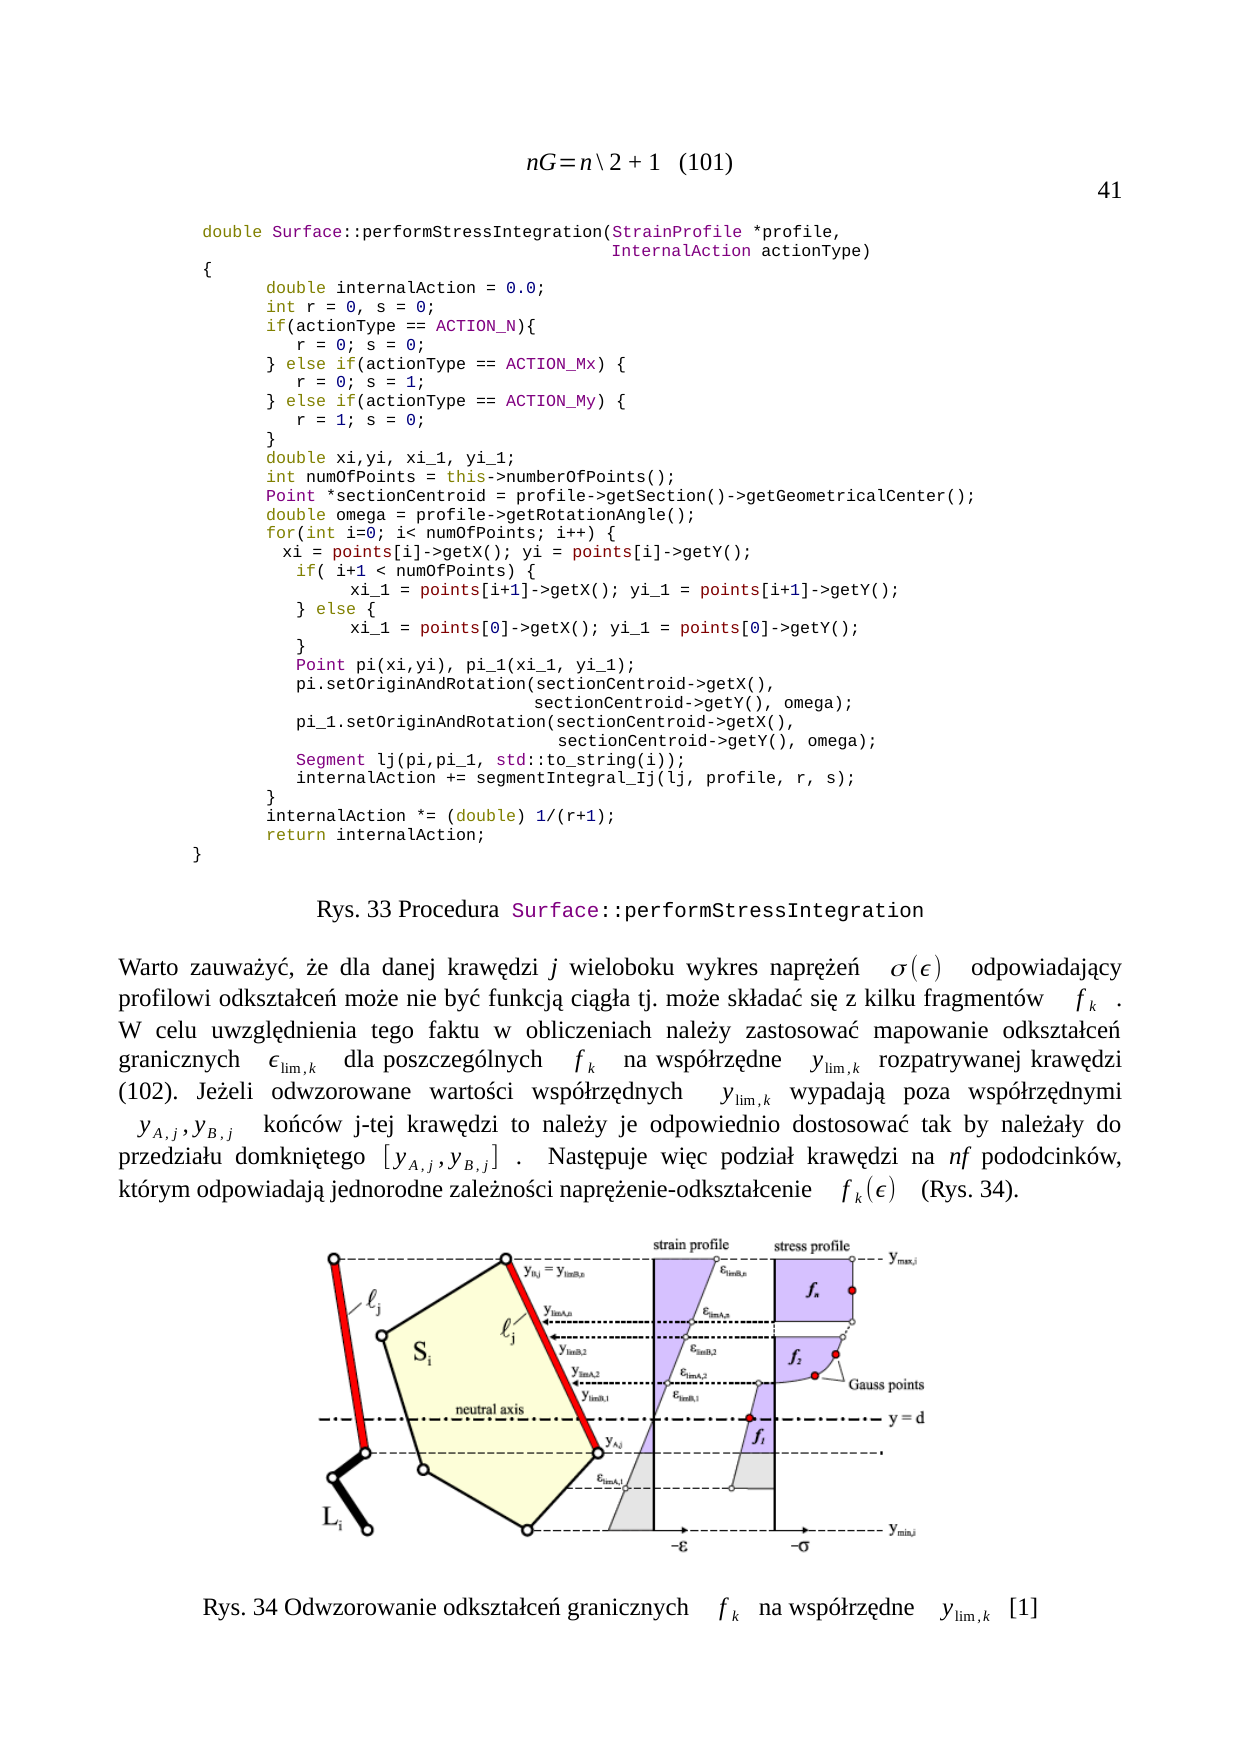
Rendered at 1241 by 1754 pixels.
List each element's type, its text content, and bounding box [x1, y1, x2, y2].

text Rys. 34 Odwzorowanie odkształceń granicznych na współrzędne [1] [118, 1592, 1122, 1624]
picture [289, 1235, 952, 1563]
text double internalAction = 0.0; int r = 0, s = 0; if(actionType == ACTION_N){ r = 0; s = 0; } else if(actionType == ACTION_Mx) { r = 0; s = 1; } else if(actionType == ACTION_My) { r = 1; s = 0; } double xi,yi, xi_1, yi_1; int numOfPoints = this->numberOfPoints(); Point *sectionCentroid = profile->getSection()->getGeometricalCenter(); double omega = profile->getRotationAngle(); for(int i=0; i< numOfPoints; i++) { xi = points[i]->getX(); yi = points[i]->getY(); if( i+1 < numOfPoints) { xi_1 = points[i+1]->getX(); yi_1 = points[i+1]->getY(); } else { xi_1 = points[0]->getX(); yi_1 = points[0]->getY(); } Point pi(xi,yi), pi_1(xi_1, yi_1); pi.setOriginAndRotation(sectionCentroid->getX(), sectionCentroid->getY(), omega); pi_1.setOriginAndRotation(sectionCentroid->getX(), sectionCentroid->getY(), omega); Segment lj(pi,pi_1, std::to_string(i)); internalAction += segmentIntegral_Ij(lj, profile, r, s); } internalAction *= (double) 1/(r+1); return internalAction; } [192, 280, 1122, 864]
text 40 [192, 176, 1122, 204]
text Rys. 33 Procedura Surface::performStressIntegration [118, 894, 1122, 923]
text { [192, 261, 1122, 280]
text double Surface::performStressIntegration(StrainProfile *profile, InternalAction actionType) [192, 223, 1122, 261]
text (101) [118, 147, 1122, 176]
text Warto zauważyć, że dla danej krawędzi j wieloboku wykres naprężeń odpowiadający profilowi odkształceń może nie być funkcją ciągła tj. może składać się z kilku fragmentów . W celu uwzględnienia tego faktu w obliczeniach należy zastosować mapowanie odkształceń granicznych dla poszczególnych na współrzędne rozpatrywanej krawędzi (102). Jeżeli odwzorowane wartości współrzędnych wypadają poza współrzędnymi końców j-tej krawędzi to należy je odpowiednio dostosować tak by należały do przedziału domkniętego. Następuje więc podział krawędzi na nf pododcinków, którym odpowiadają jednorodne zależności naprężenie-odkształcenie (Rys. 34). [118, 952, 1122, 1206]
